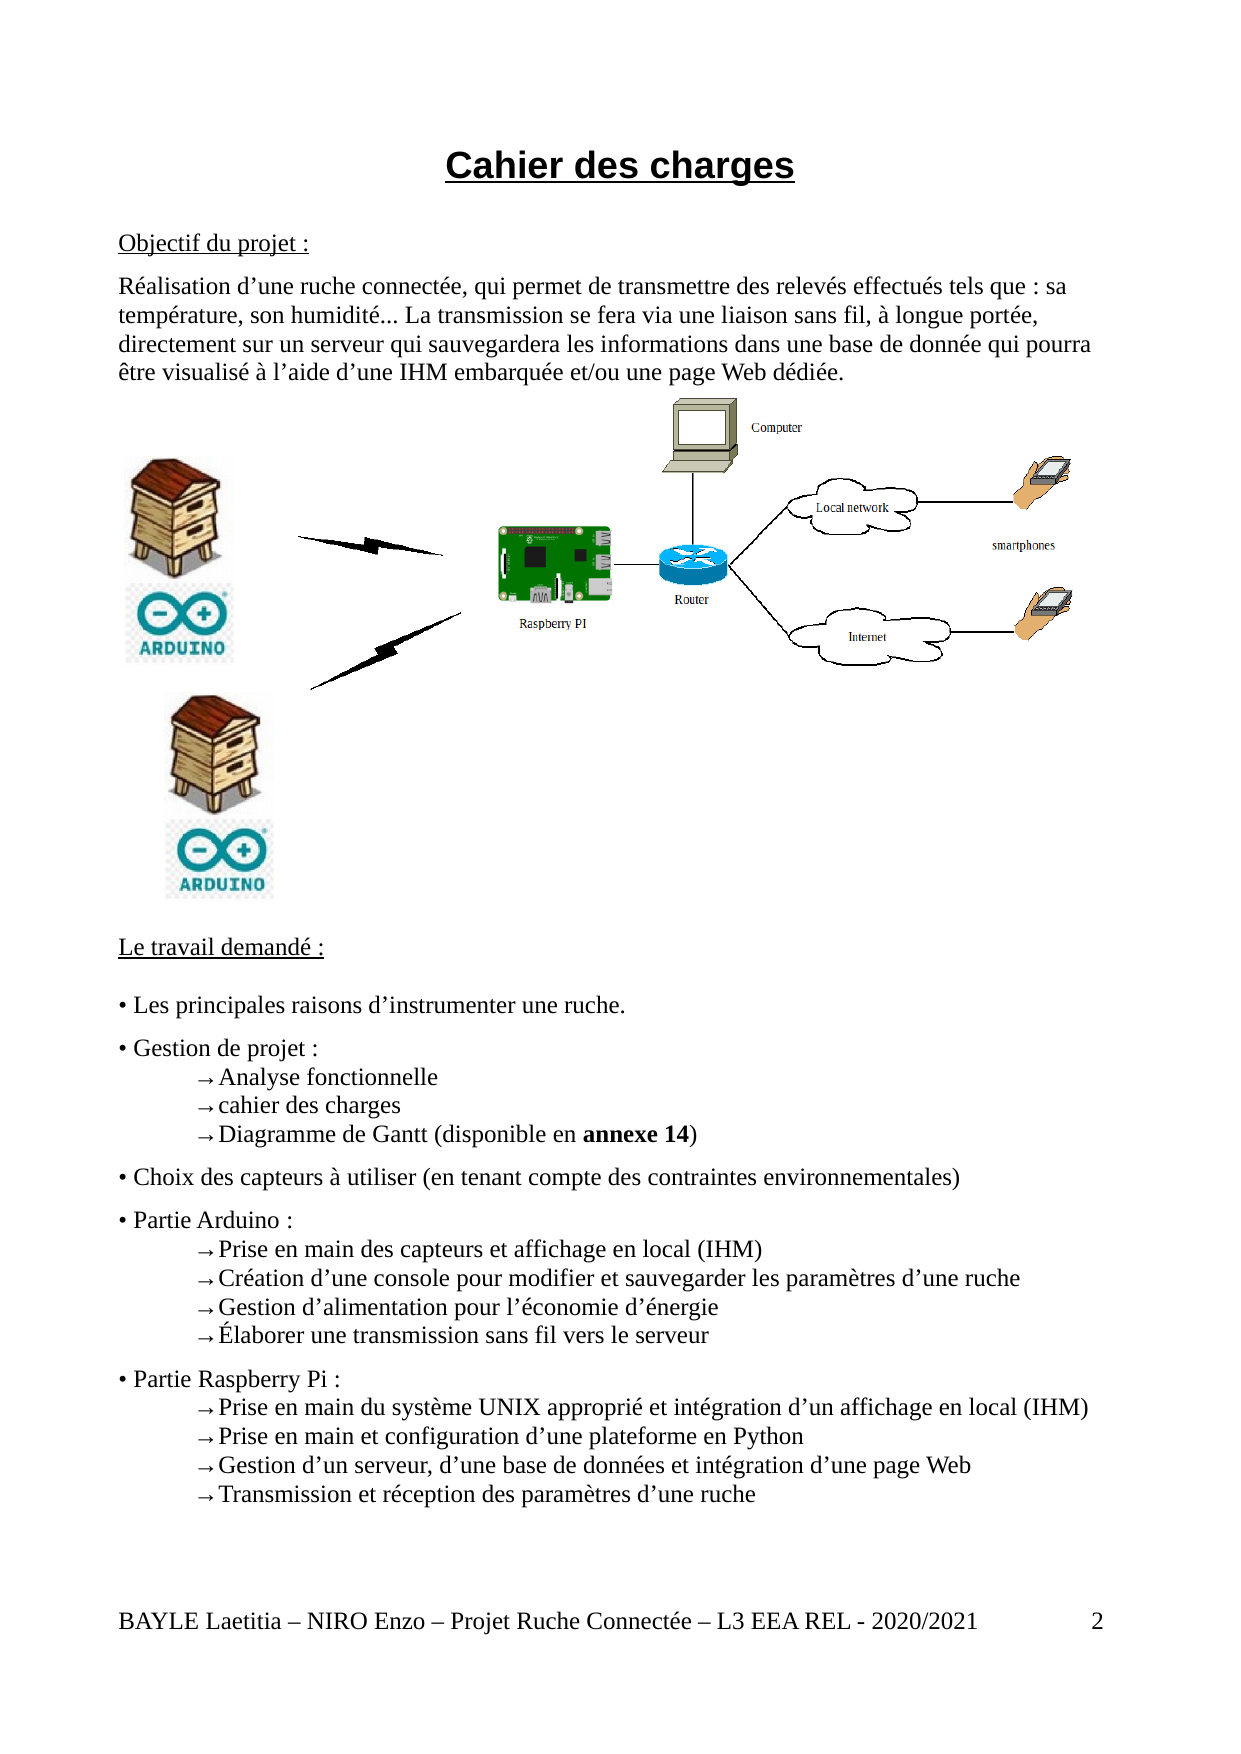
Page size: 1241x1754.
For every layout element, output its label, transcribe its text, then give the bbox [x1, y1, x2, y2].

text Objectif du projet : [118, 228, 1122, 257]
text →Gestion d’un serveur, d’une base de données et intégration d’une page Web [118, 1450, 1122, 1479]
text Réalisation d’une ruche connectée, qui permet de transmettre des relevés effectués tels que : sa température, son humidité... La transmission se fera via une liaison sans fil, à longue portée, directement sur un serveur qui sauvegardera les informations dans une base de donnée qui pourra être visualisé à l’aide d’une IHM embarquée et/ou une page Web dédiée. [118, 271, 1122, 386]
text • Choix des capteurs à utiliser (en tenant compte des contraintes environnementales) [118, 1162, 1122, 1191]
text • Partie Arduino : [118, 1206, 1122, 1234]
text →Diagramme de Gantt (disponible en annexe 14) [118, 1119, 1122, 1148]
text →cahier des charges [118, 1091, 1122, 1119]
text →Élaborer une transmission sans fil vers le serveur [118, 1321, 1122, 1349]
text • Gestion de projet : [118, 1033, 1122, 1062]
text →Prise en main du système UNIX approprié et intégration d’un affichage en local (IHM) [118, 1392, 1122, 1421]
text →Analyse fonctionnelle [118, 1062, 1122, 1091]
text →Prise en main et configuration d’une plateforme en Python [118, 1421, 1122, 1450]
text • Les principales raisons d’instrumenter une ruche. [118, 990, 1122, 1019]
subtitle Cahier des charges [118, 143, 1122, 187]
text →Prise en main des capteurs et affichage en local (IHM) [118, 1234, 1122, 1263]
text • Partie Raspberry Pi : [118, 1364, 1122, 1392]
text →Transmission et réception des paramètres d’une ruche [118, 1479, 1122, 1507]
text →Création d’une console pour modifier et sauvegarder les paramètres d’une ruche [118, 1263, 1122, 1292]
text Le travail demandé : [118, 932, 1122, 961]
text →Gestion d’alimentation pour l’économie d’énergie [118, 1292, 1122, 1321]
